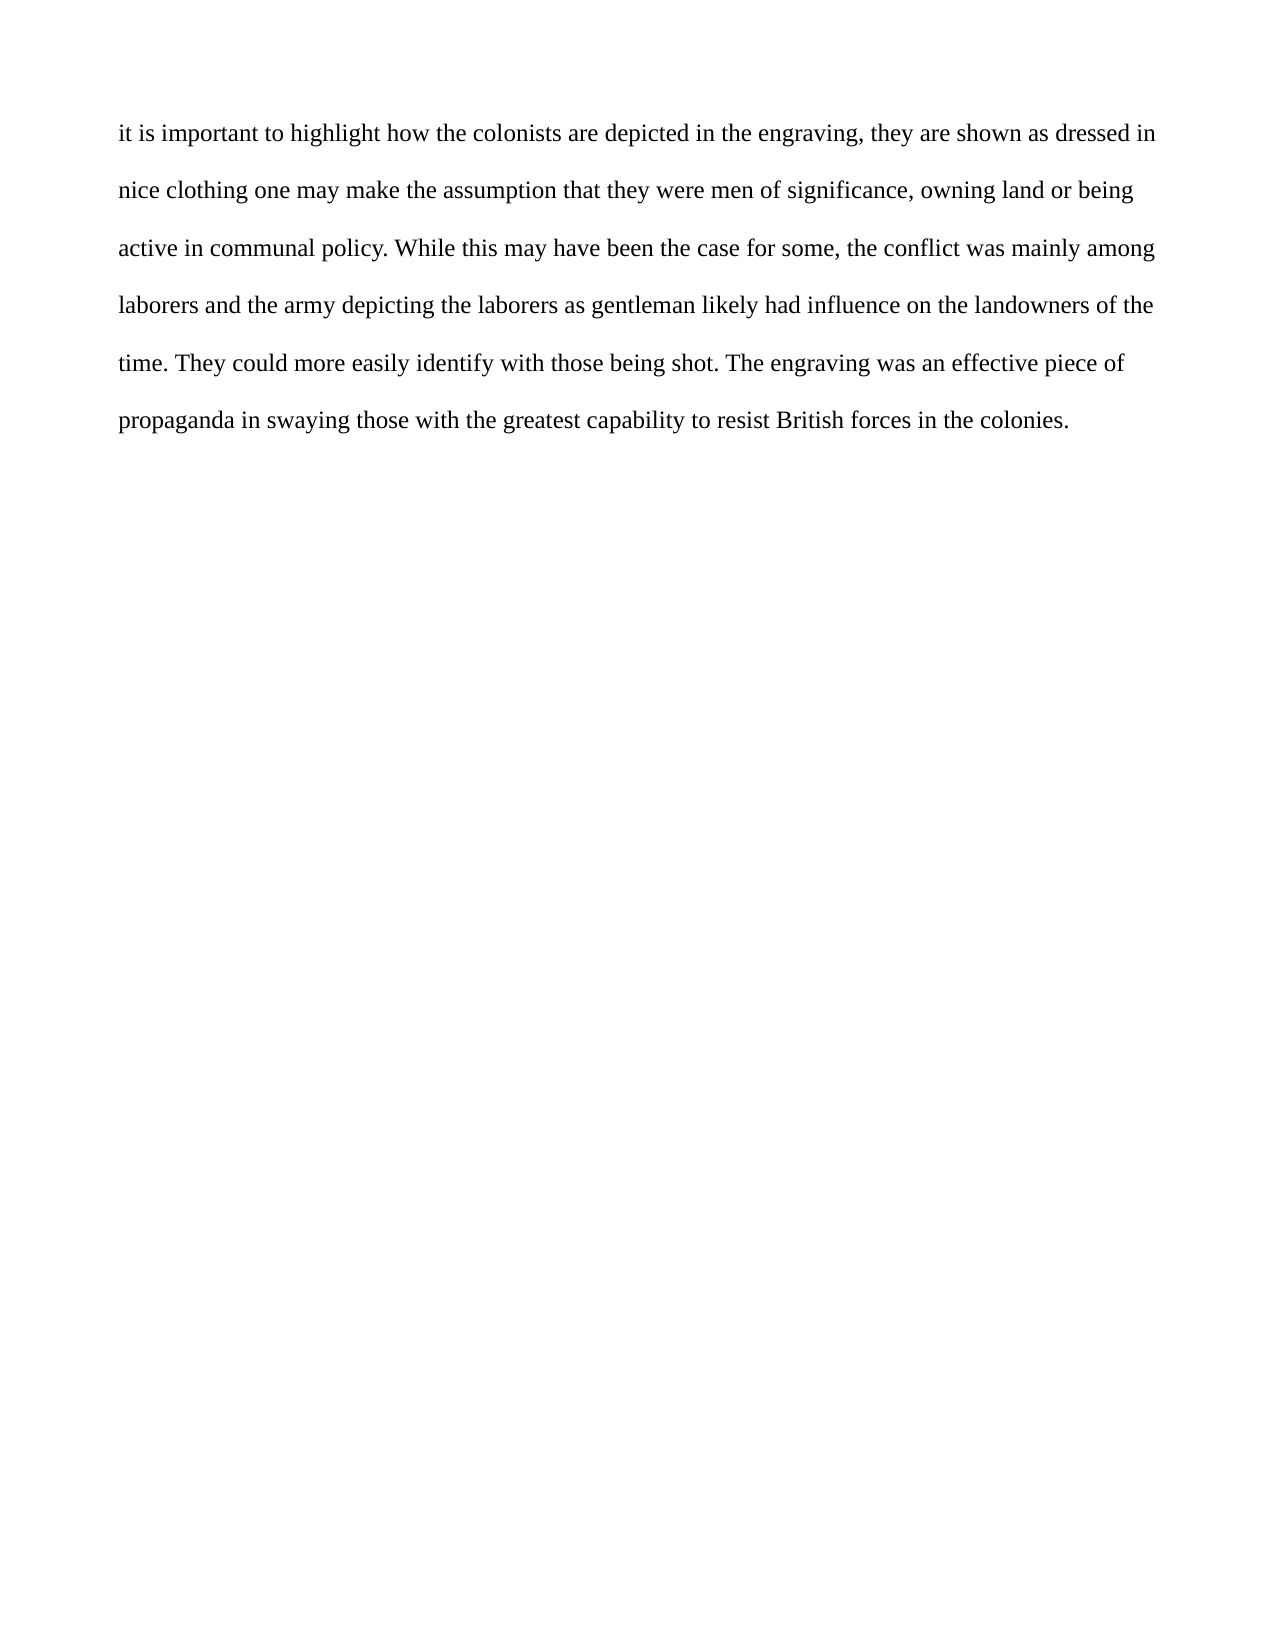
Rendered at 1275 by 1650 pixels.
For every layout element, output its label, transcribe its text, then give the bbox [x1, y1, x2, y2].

text it is important to highlight how the colonists are depicted in the engraving, they are shown as dressed in nice clothing one may make the assumption that they were men of significance, owning land or being active in communal policy. While this may have been the case for some, the conflict was mainly among laborers and the army depicting the laborers as gentleman likely had influence on the landowners of the time. They could more easily identify with those being shot. The engraving was an effective piece of propaganda in swaying those with the greatest capability to resist British forces in the colonies. [118, 118, 1157, 434]
